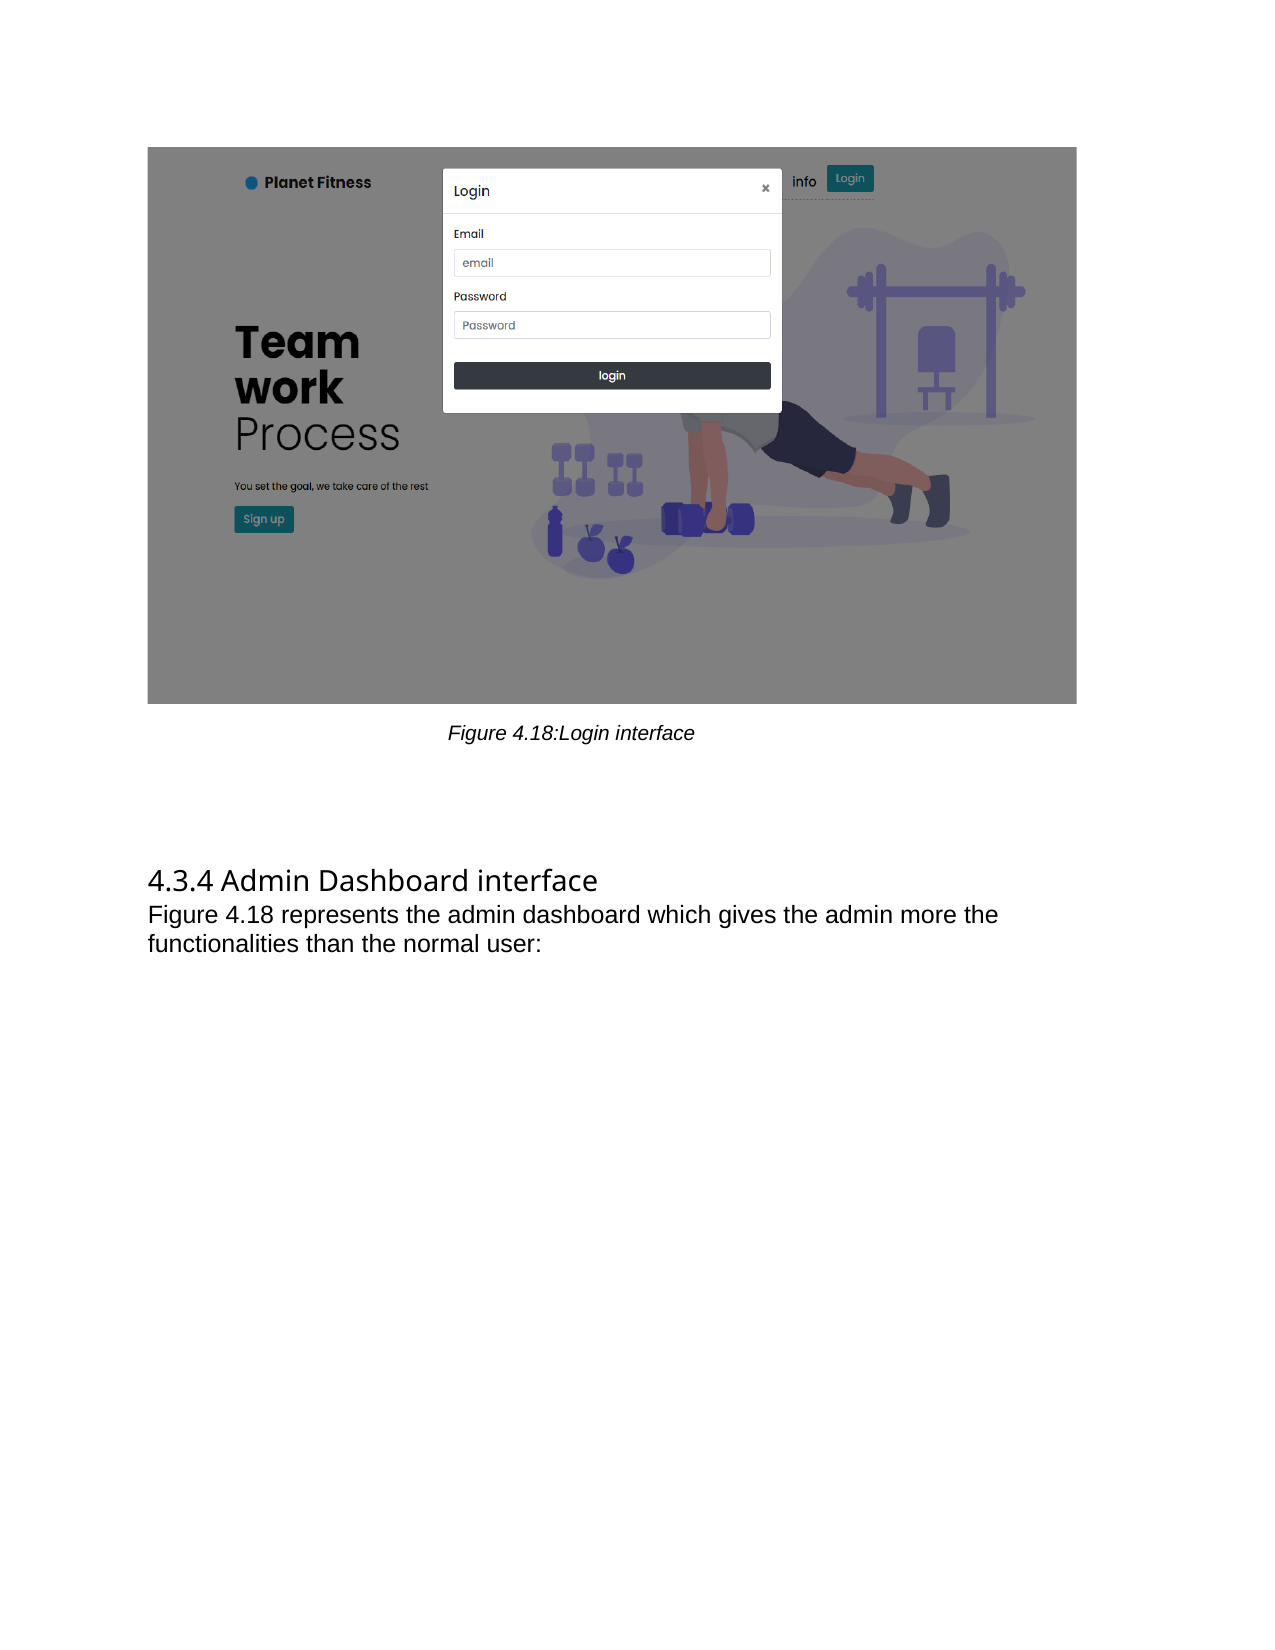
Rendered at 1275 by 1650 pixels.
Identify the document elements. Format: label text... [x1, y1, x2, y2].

text Figure 4.18 represents the admin dashboard which gives the admin more the functionalities than the normal user: [148, 900, 1127, 957]
subtitle 4.3.4 Admin Dashboard interface [148, 860, 1127, 900]
text Figure ‎4.18:Login interface [373, 721, 1127, 744]
